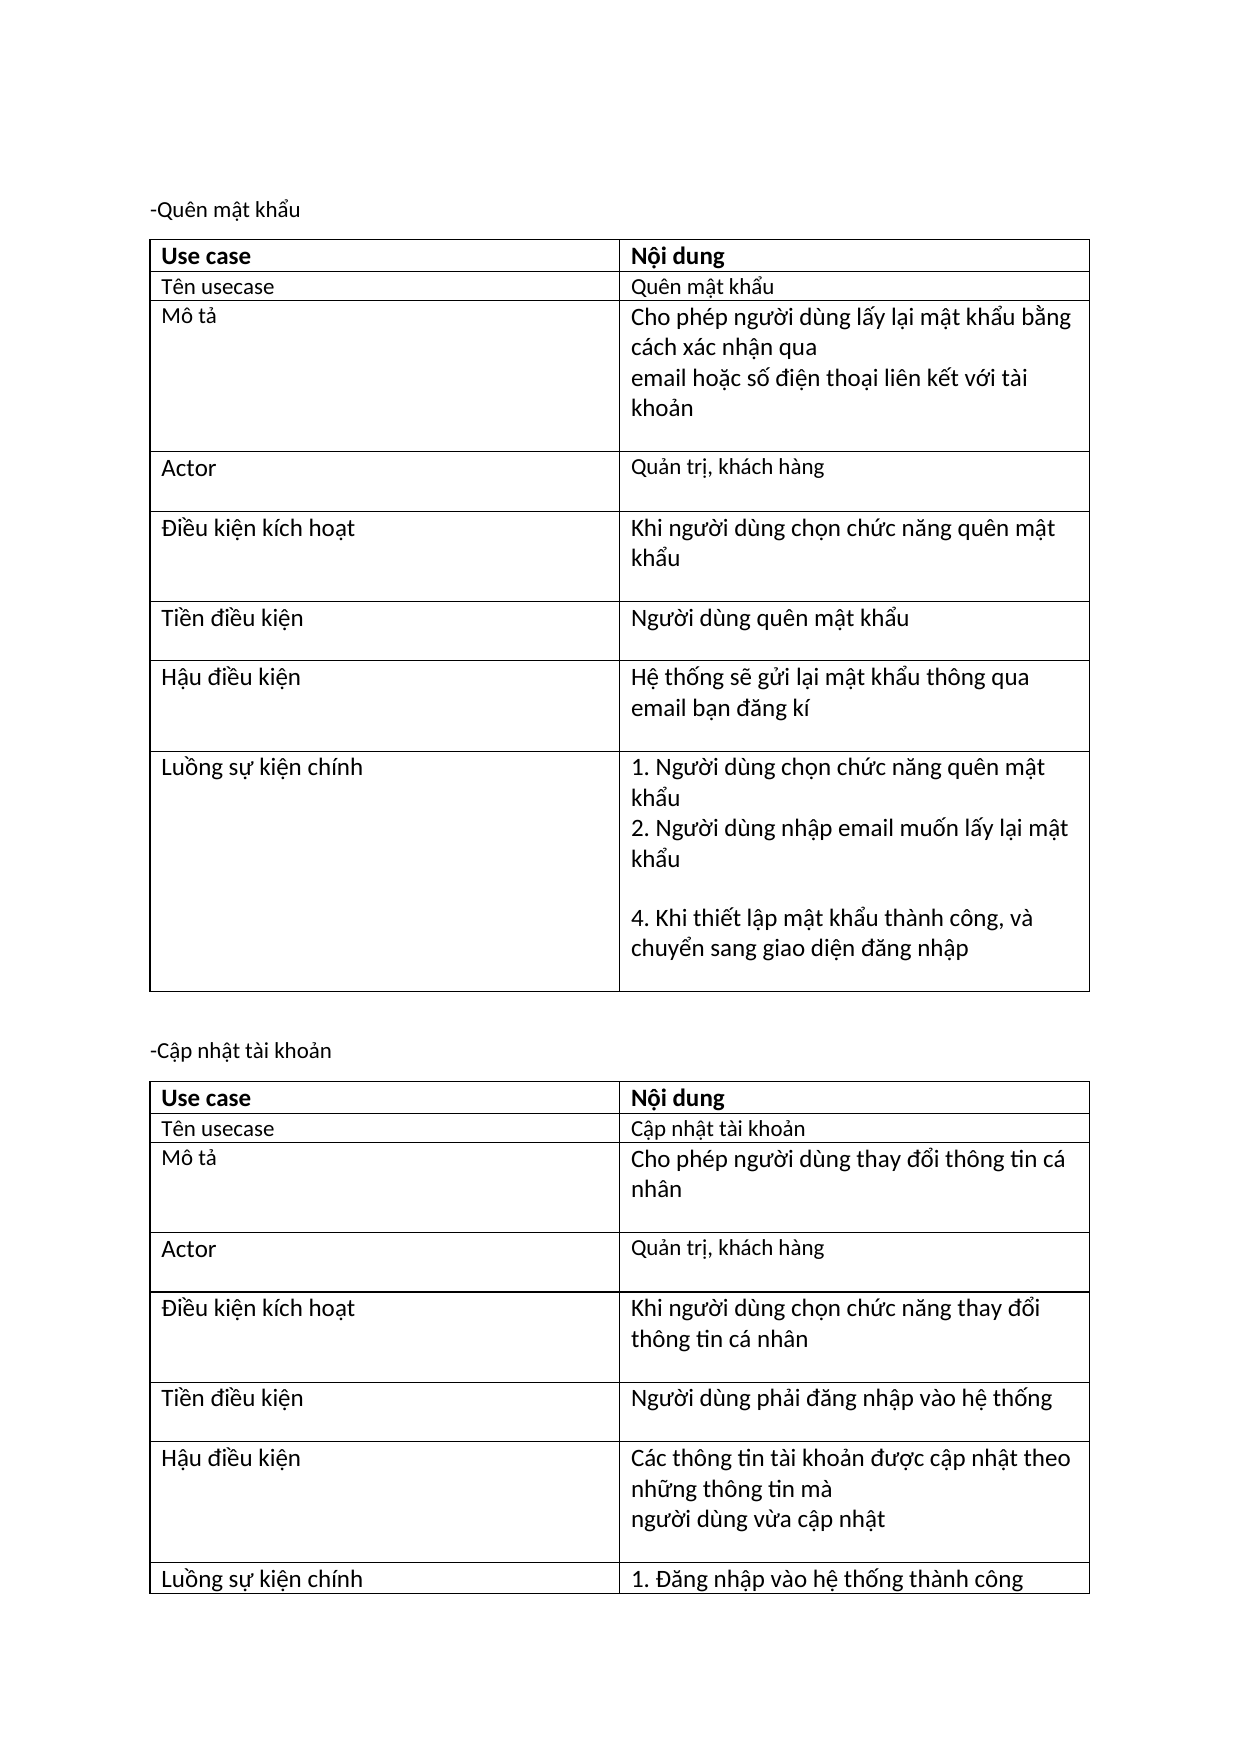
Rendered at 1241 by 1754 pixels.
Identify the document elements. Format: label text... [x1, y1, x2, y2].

table_cell Các thông tin tài khoản được cập nhật theo những thông tin mà người dùng vừa cập nhật [620, 1442, 1089, 1562]
table_cell Quản trị, khách hàng [620, 452, 1089, 511]
table_cell Hệ thống sẽ gửi lại mật khẩu thông qua email bạn đăng kí [620, 661, 1089, 751]
table_cell Mô tả [151, 301, 619, 451]
table_cell Actor [151, 1233, 619, 1291]
table_cell Tên usecase [151, 1114, 619, 1142]
table_cell Hậu điều kiện [151, 1442, 619, 1562]
table_cell Cho phép người dùng thay đổi thông tin cá nhân [620, 1143, 1089, 1232]
table_cell 1. Đăng nhập vào hệ thống thành công [620, 1563, 1089, 1593]
table_cell Điều kiện kích hoạt [151, 512, 619, 601]
table_cell Luồng sự kiện chính [151, 1563, 619, 1593]
table_cell Hậu điều kiện [151, 661, 619, 751]
text -Cập nhật tài khoản [150, 1036, 1090, 1064]
table_cell Quản trị, khách hàng [620, 1233, 1089, 1291]
table_cell Actor [151, 452, 619, 511]
table_header Nội dung [620, 240, 1089, 271]
table_cell Quên mật khẩu [620, 272, 1089, 300]
table_cell Mô tả [151, 1143, 619, 1232]
table_cell Khi người dùng chọn chức năng quên mật khẩu [620, 512, 1089, 601]
table_cell Khi người dùng chọn chức năng thay đổi thông tin cá nhân [620, 1293, 1089, 1382]
table_cell Tiền điều kiện [151, 602, 619, 660]
table_cell Điều kiện kích hoạt [151, 1293, 619, 1382]
table_cell Cập nhật tài khoản [620, 1114, 1089, 1142]
table_cell Tiền điều kiện [151, 1383, 619, 1441]
table_cell Người dùng phải đăng nhập vào hệ thống [620, 1383, 1089, 1441]
table_cell Người dùng quên mật khẩu [620, 602, 1089, 660]
table_cell Tên usecase [151, 272, 619, 300]
table_cell Luồng sự kiện chính [151, 752, 619, 991]
table_header Use case [151, 240, 619, 271]
table_header Use case [151, 1082, 619, 1113]
table_cell Cho phép người dùng lấy lại mật khẩu bằng cách xác nhận qua email hoặc số điện thoại liên kết với tài khoản [620, 301, 1089, 451]
table_cell 1. Người dùng chọn chức năng quên mật khẩu 2. Người dùng nhập email muốn lấy lại mật khẩu 4. Khi thiết lập mật khẩu thành công, và chuyển sang giao diện đăng nhập [620, 752, 1089, 991]
table_header Nội dung [620, 1082, 1089, 1113]
text -Quên mật khẩu [150, 195, 1090, 223]
